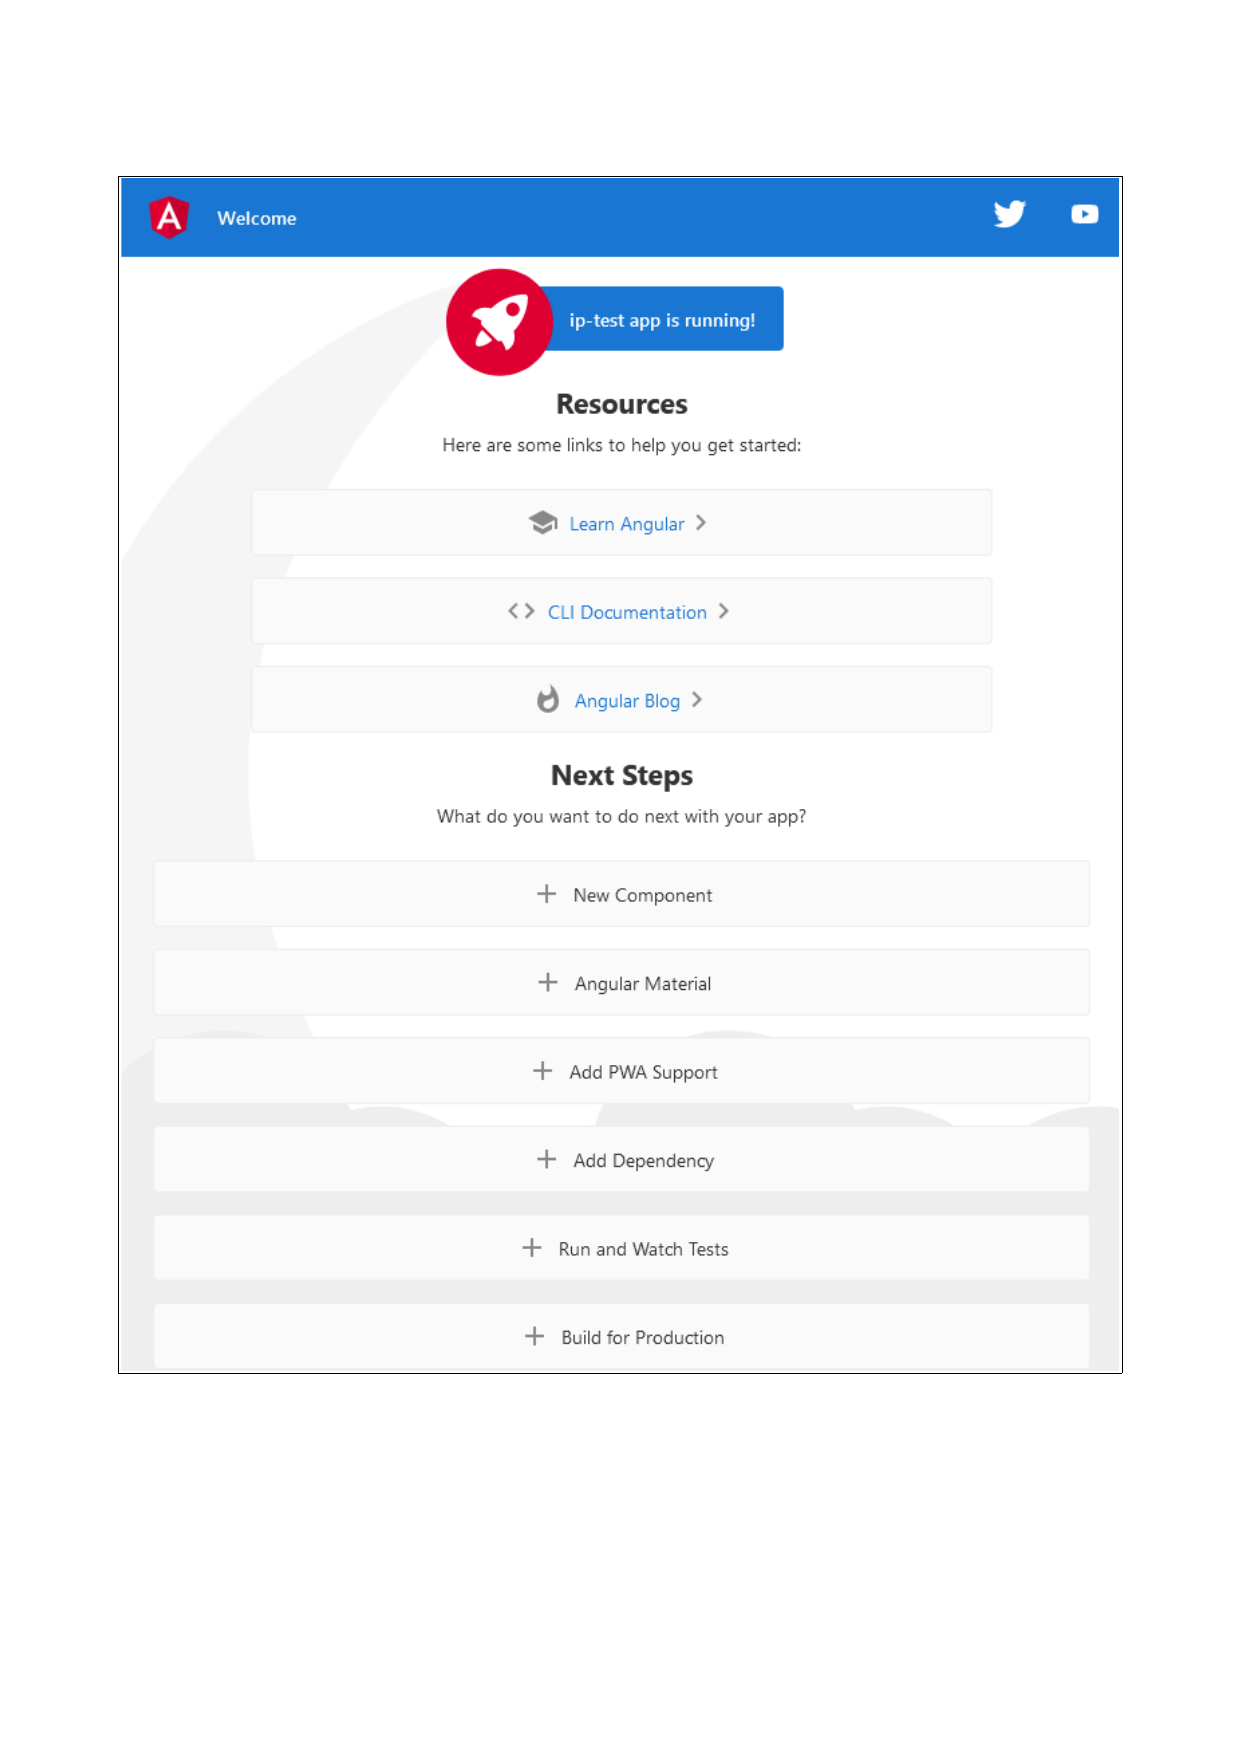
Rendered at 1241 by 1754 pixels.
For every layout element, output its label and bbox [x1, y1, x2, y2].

picture [121, 178, 1119, 1371]
